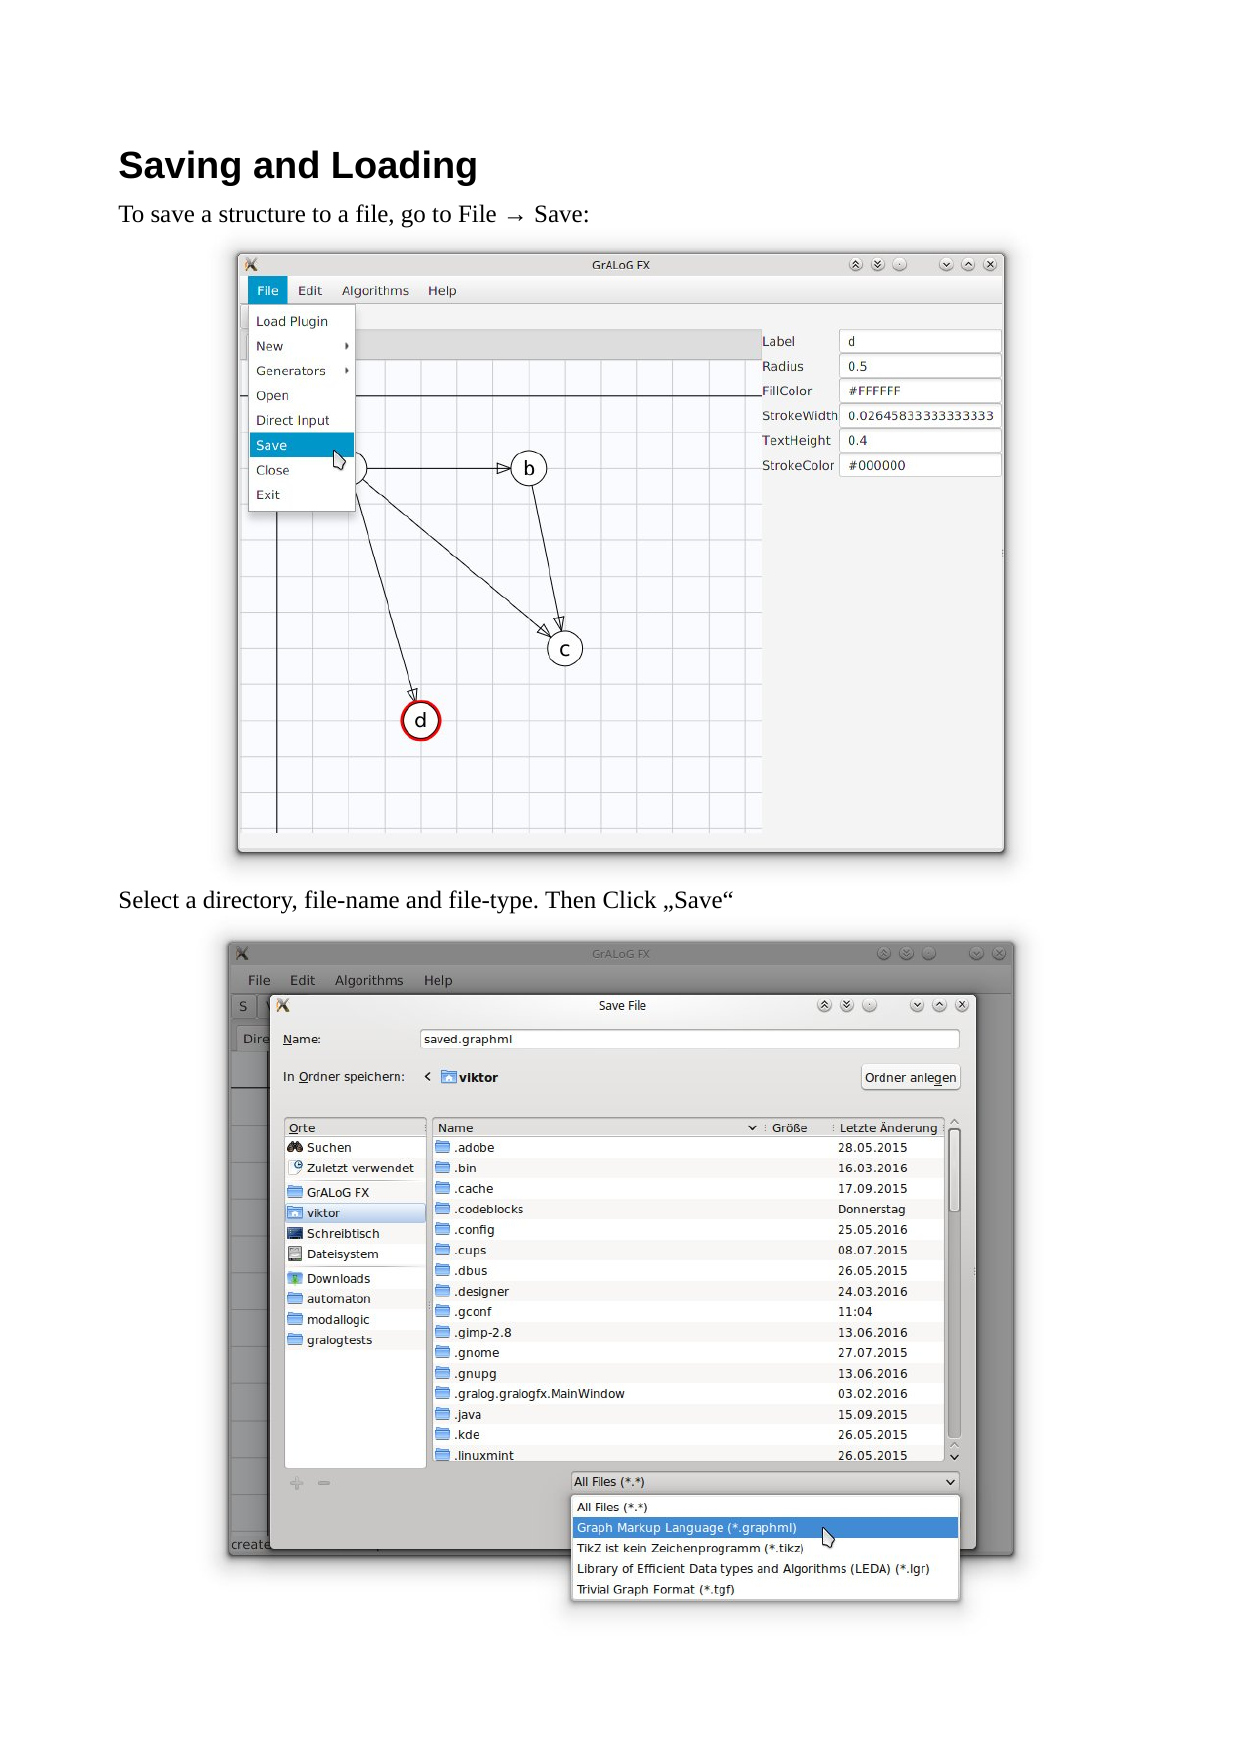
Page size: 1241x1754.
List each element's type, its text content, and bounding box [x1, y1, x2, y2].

picture [207, 228, 1034, 886]
subtitle Saving and Loading [118, 143, 1122, 187]
picture [196, 914, 1044, 1636]
subtitle Select a directory, file-name and file-type. Then Click „Save“ [118, 228, 1122, 914]
subtitle To save a structure to a file, go to File → Save: [118, 199, 1122, 228]
